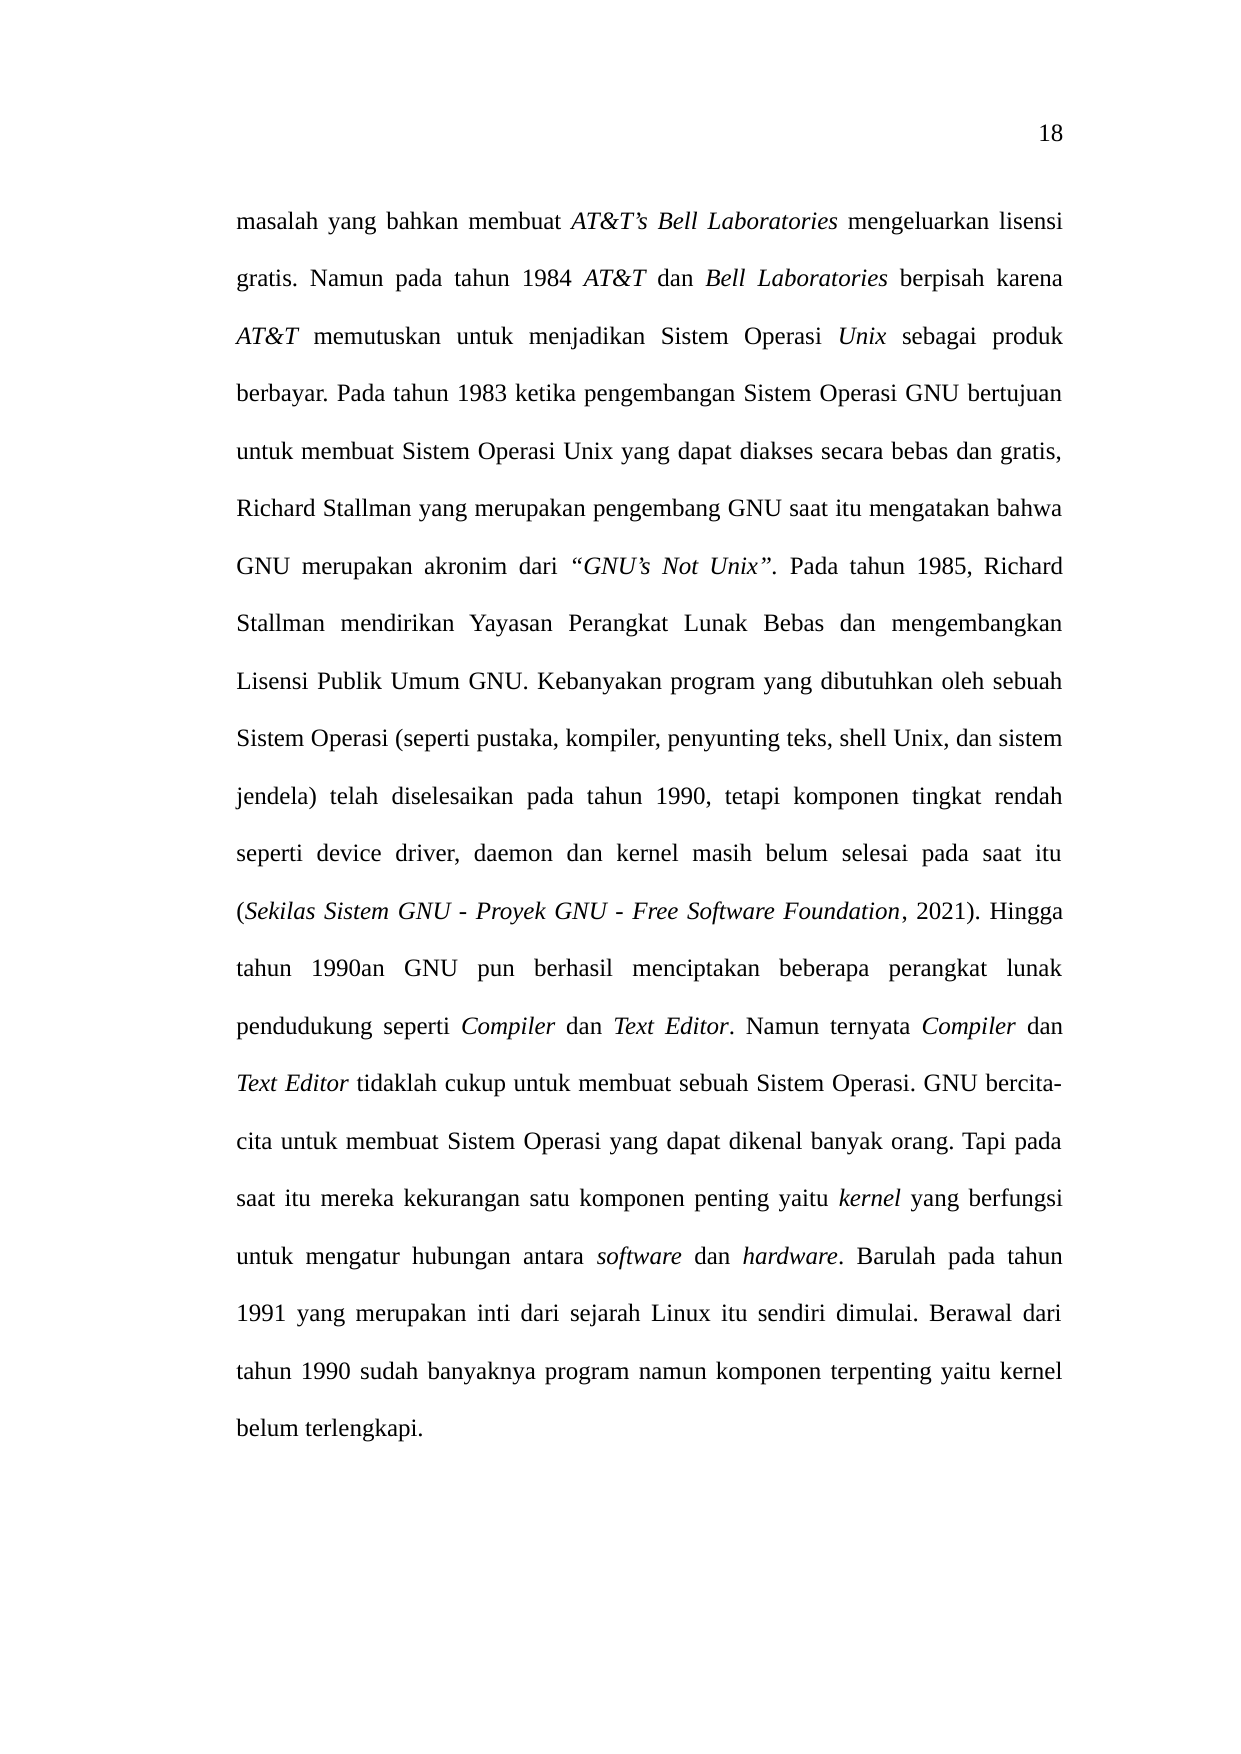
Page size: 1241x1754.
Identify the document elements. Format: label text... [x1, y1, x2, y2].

text masalah yang bahkan membuat AT&T’s Bell Laboratories mengeluarkan lisensi gratis. Namun pada tahun 1984 AT&T dan Bell Laboratories berpisah karena AT&T memutuskan untuk menjadikan Sistem Operasi Unix sebagai produk berbayar. Pada tahun 1983 ketika pengembangan Sistem Operasi GNU bertujuan untuk membuat Sistem Operasi Unix yang dapat diakses secara bebas dan gratis, Richard Stallman yang merupakan pengembang GNU saat itu mengatakan bahwa GNU merupakan akronim dari “GNU’s Not Unix”. Pada tahun 1985, Richard Stallman mendirikan Yayasan Perangkat Lunak Bebas dan mengembangkan Lisensi Publik Umum GNU. Kebanyakan program yang dibutuhkan oleh sebuah Sistem Operasi (seperti pustaka, kompiler, penyunting teks, shell Unix, dan sistem jendela) telah diselesaikan pada tahun 1990, tetapi komponen tingkat rendah seperti device driver, daemon dan kernel masih belum selesai pada saat itu (Sekilas Sistem GNU - Proyek GNU - Free Software Foundation, 2021). Hingga tahun 1990an GNU pun berhasil menciptakan beberapa perangkat lunak pendudukung seperti Compiler dan Text Editor. Namun ternyata Compiler dan Text Editor tidaklah cukup untuk membuat sebuah Sistem Operasi. GNU bercita-cita untuk membuat Sistem Operasi yang dapat dikenal banyak orang. Tapi pada saat itu mereka kekurangan satu komponen penting yaitu kernel yang berfungsi untuk mengatur hubungan antara software dan hardware. Barulah pada tahun 1991 yang merupakan inti dari sejarah Linux itu sendiri dimulai. Berawal dari tahun 1990 sudah banyaknya program namun komponen terpenting yaitu kernel belum terlengkapi. [236, 206, 1063, 1442]
